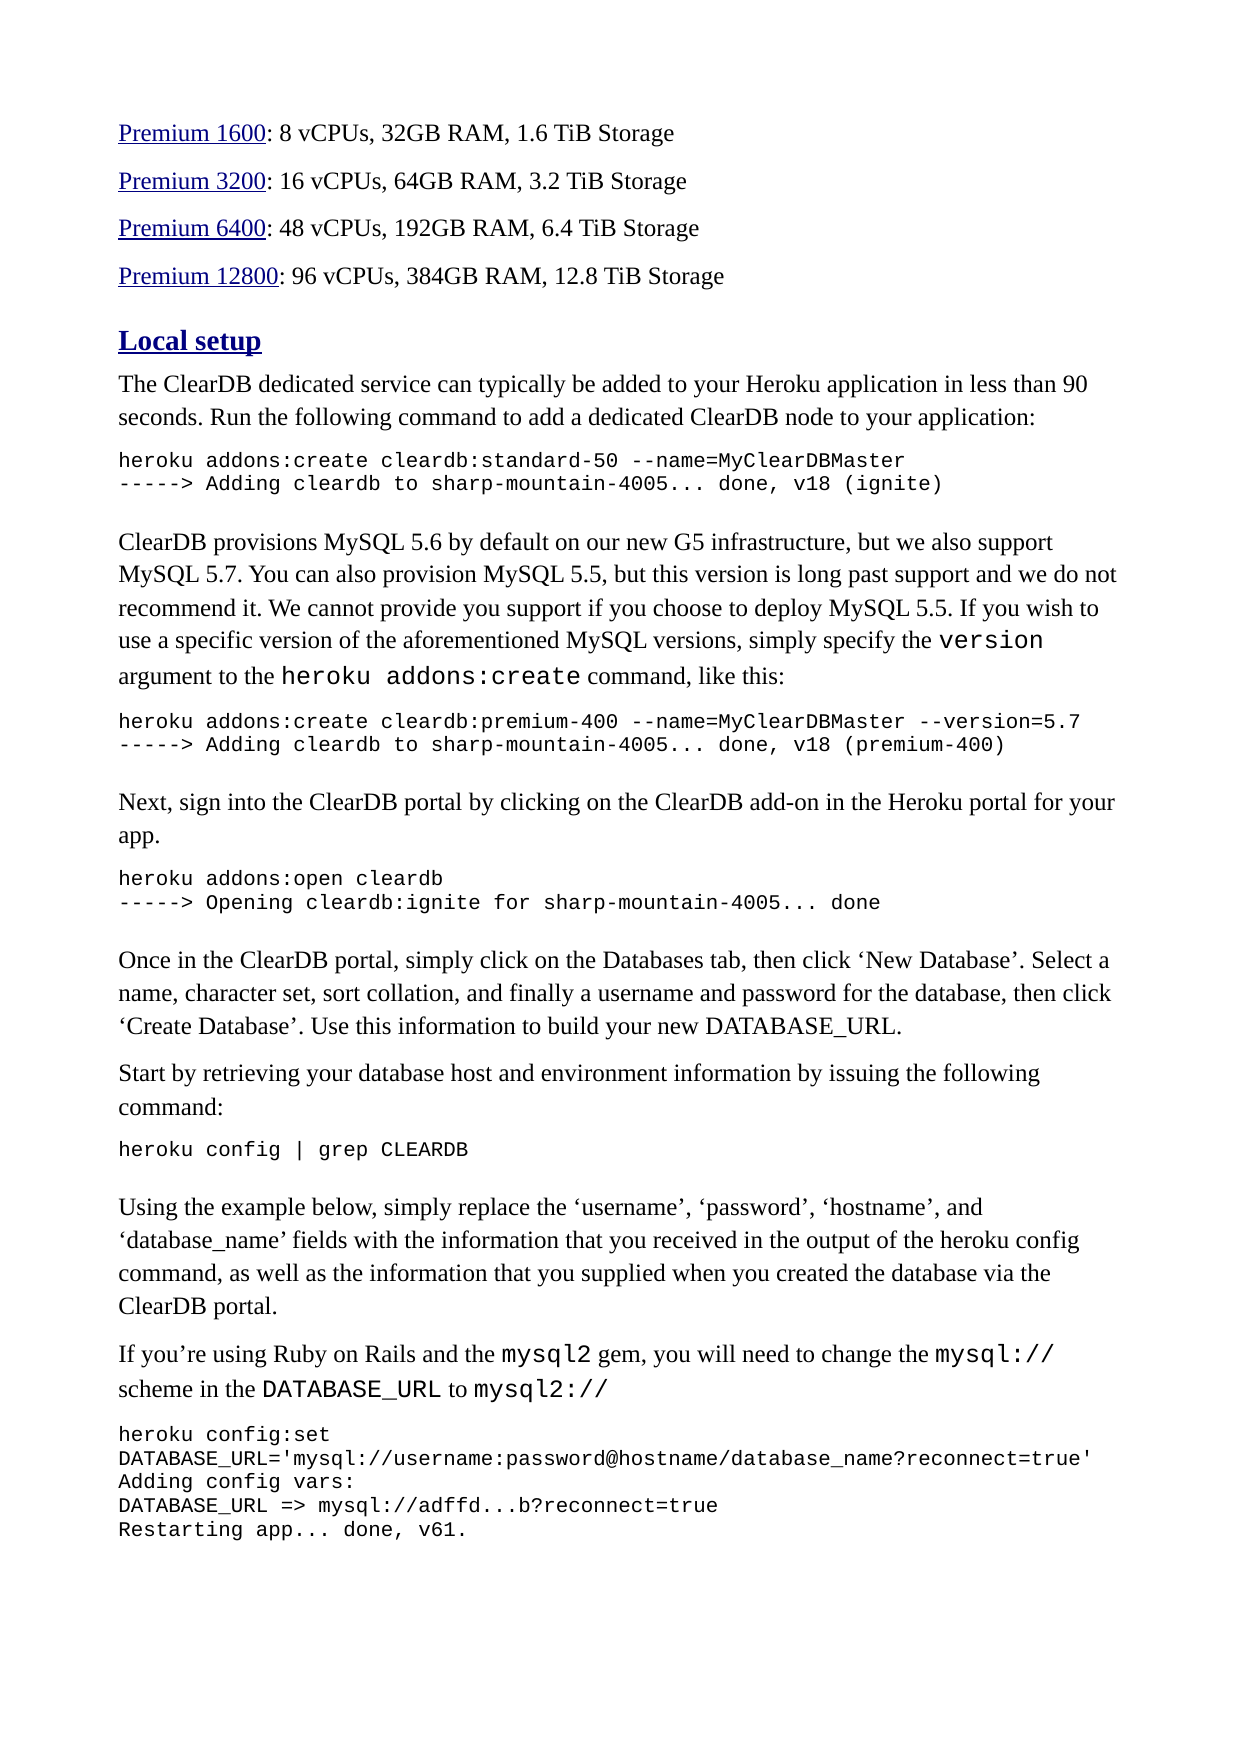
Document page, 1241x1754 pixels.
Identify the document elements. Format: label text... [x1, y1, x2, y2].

text Premium 1600: 8 vCPUs, 32GB RAM, 1.6 TiB Storage [118, 118, 1122, 147]
text Premium 3200: 16 vCPUs, 64GB RAM, 3.2 TiB Storage [118, 166, 1122, 194]
text heroku addons:open cleardb [118, 868, 1122, 892]
text The ClearDB dedicated service can typically be added to your Heroku application in less than 90 seconds. Run the following command to add a dedicated ClearDB node to your application: [118, 369, 1122, 431]
text heroku config:set DATABASE_URL='mysql://username:password@hostname/database_name?reconnect=true' [118, 1424, 1122, 1471]
text Next, sign into the ClearDB portal by clicking on the ClearDB add-on in the Heroku portal for your app. [118, 787, 1122, 849]
text Premium 12800: 96 vCPUs, 384GB RAM, 12.8 TiB Storage [118, 261, 1122, 290]
subtitle Local setup [118, 323, 1122, 357]
text heroku config | grep CLEARDB [118, 1139, 1122, 1163]
text Once in the ClearDB portal, simply click on the Databases tab, then click ‘New Database’. Select a name, character set, sort collation, and finally a username and password for the database, then click ‘Create Database’. Use this information to build your new DATABASE_URL. [118, 945, 1122, 1040]
text Using the example below, simply replace the ‘username’, ‘password’, ‘hostname’, and ‘database_name’ fields with the information that you received in the output of the heroku config command, as well as the information that you supplied when you created the database via the ClearDB portal. [118, 1192, 1122, 1320]
text -----> Opening cleardb:ignite for sharp-mountain-4005... done [118, 892, 1122, 915]
text Start by retrieving your database host and environment information by issuing the following command: [118, 1058, 1122, 1120]
text DATABASE_URL => mysql://adffd...b?reconnect=true [118, 1495, 1122, 1519]
text Restarting app... done, v61. [118, 1519, 1122, 1542]
text If you’re using Ruby on Rails and the mysql2 gem, you will need to change the mysql:// scheme in the DATABASE_URL to mysql2:// [118, 1339, 1122, 1405]
text Adding config vars: [118, 1471, 1122, 1495]
text heroku addons:create cleardb:standard-50 --name=MyClearDBMaster [118, 450, 1122, 473]
text heroku addons:create cleardb:premium-400 --name=MyClearDBMaster --version=5.7 [118, 711, 1122, 734]
text -----> Adding cleardb to sharp-mountain-4005... done, v18 (ignite) [118, 473, 1122, 497]
text Premium 6400: 48 vCPUs, 192GB RAM, 6.4 TiB Storage [118, 213, 1122, 242]
text -----> Adding cleardb to sharp-mountain-4005... done, v18 (premium-400) [118, 734, 1122, 758]
text ClearDB provisions MySQL 5.6 by default on our new G5 infrastructure, but we also support MySQL 5.7. You can also provision MySQL 5.5, but this version is long past support and we do not recommend it. We cannot provide you support if you choose to deploy MySQL 5.5. If you wish to use a specific version of the aforementioned MySQL versions, simply specify the version argument to the heroku addons:create command, like this: [118, 527, 1122, 692]
